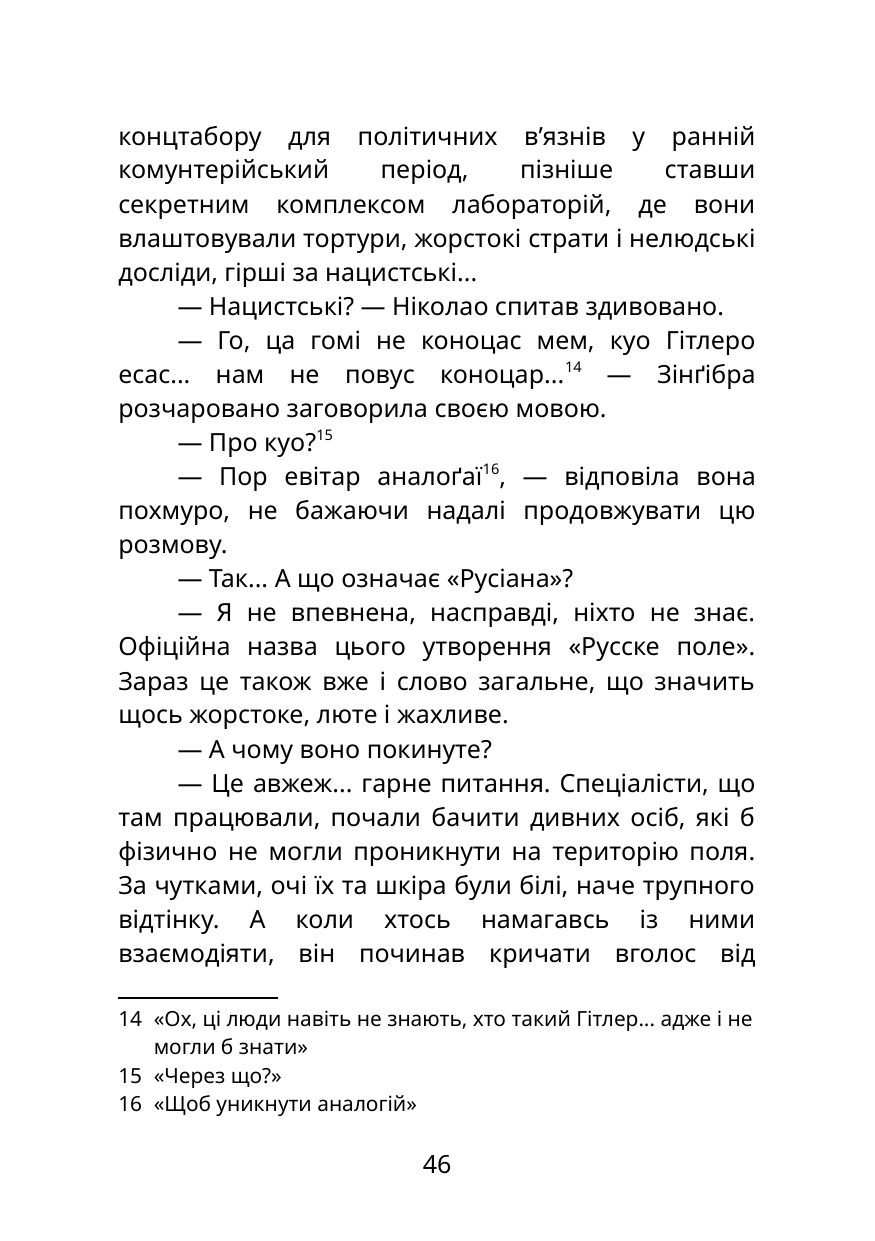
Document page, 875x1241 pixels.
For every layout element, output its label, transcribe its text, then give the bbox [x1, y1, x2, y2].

text «Ох, ці люди навіть не знають, хто такий Гітлер... адже і не могли б знати» [118, 1004, 756, 1061]
text — Пор евітар аналоґаї, — відповіла вона похмуро, не бажаючи надалі продовжувати цю розмову. [118, 459, 756, 561]
text — Так... А що означає «Русіана»? [118, 561, 756, 595]
text — Я не впевнена, насправді, ніхто не знає. Офіційна назва цього утворення «Русске поле». Зараз це також вже і слово загальне, що значить щось жорстоке, люте і жахливе. [118, 595, 756, 731]
text — Про куо? [118, 425, 756, 459]
text — Це авжеж... гарне питання. Спеціалісти, що там працювали, почали бачити дивних осіб, які б фізично не могли проникнути на територію поля. За чутками, очі їх та шкіра були білі, наче трупного відтінку. А коли хтось намагавсь із ними взаємодіяти, він починав кричати вголос від [118, 765, 756, 970]
text — Го, ца гомі не коноцас мем, куо Гітлеро есас... нам не повус коноцар... — Зінґібра розчаровано заговорила своєю мовою. [118, 322, 756, 425]
text «Через що?» [118, 1061, 756, 1089]
text — Нацистські? — Ніколао спитав здивовано. [118, 288, 756, 322]
text «Щоб уникнути аналогій» [118, 1089, 756, 1118]
text концтабору для політичних в’язнів у ранній комунтерійський період, пізніше ставши секретним комплексом лабораторій, де вони влаштовували тортури, жорстокі страти і нелюдські досліди, гірші за нацистські... [118, 118, 756, 288]
text — А чому воно покинуте? [118, 731, 756, 765]
